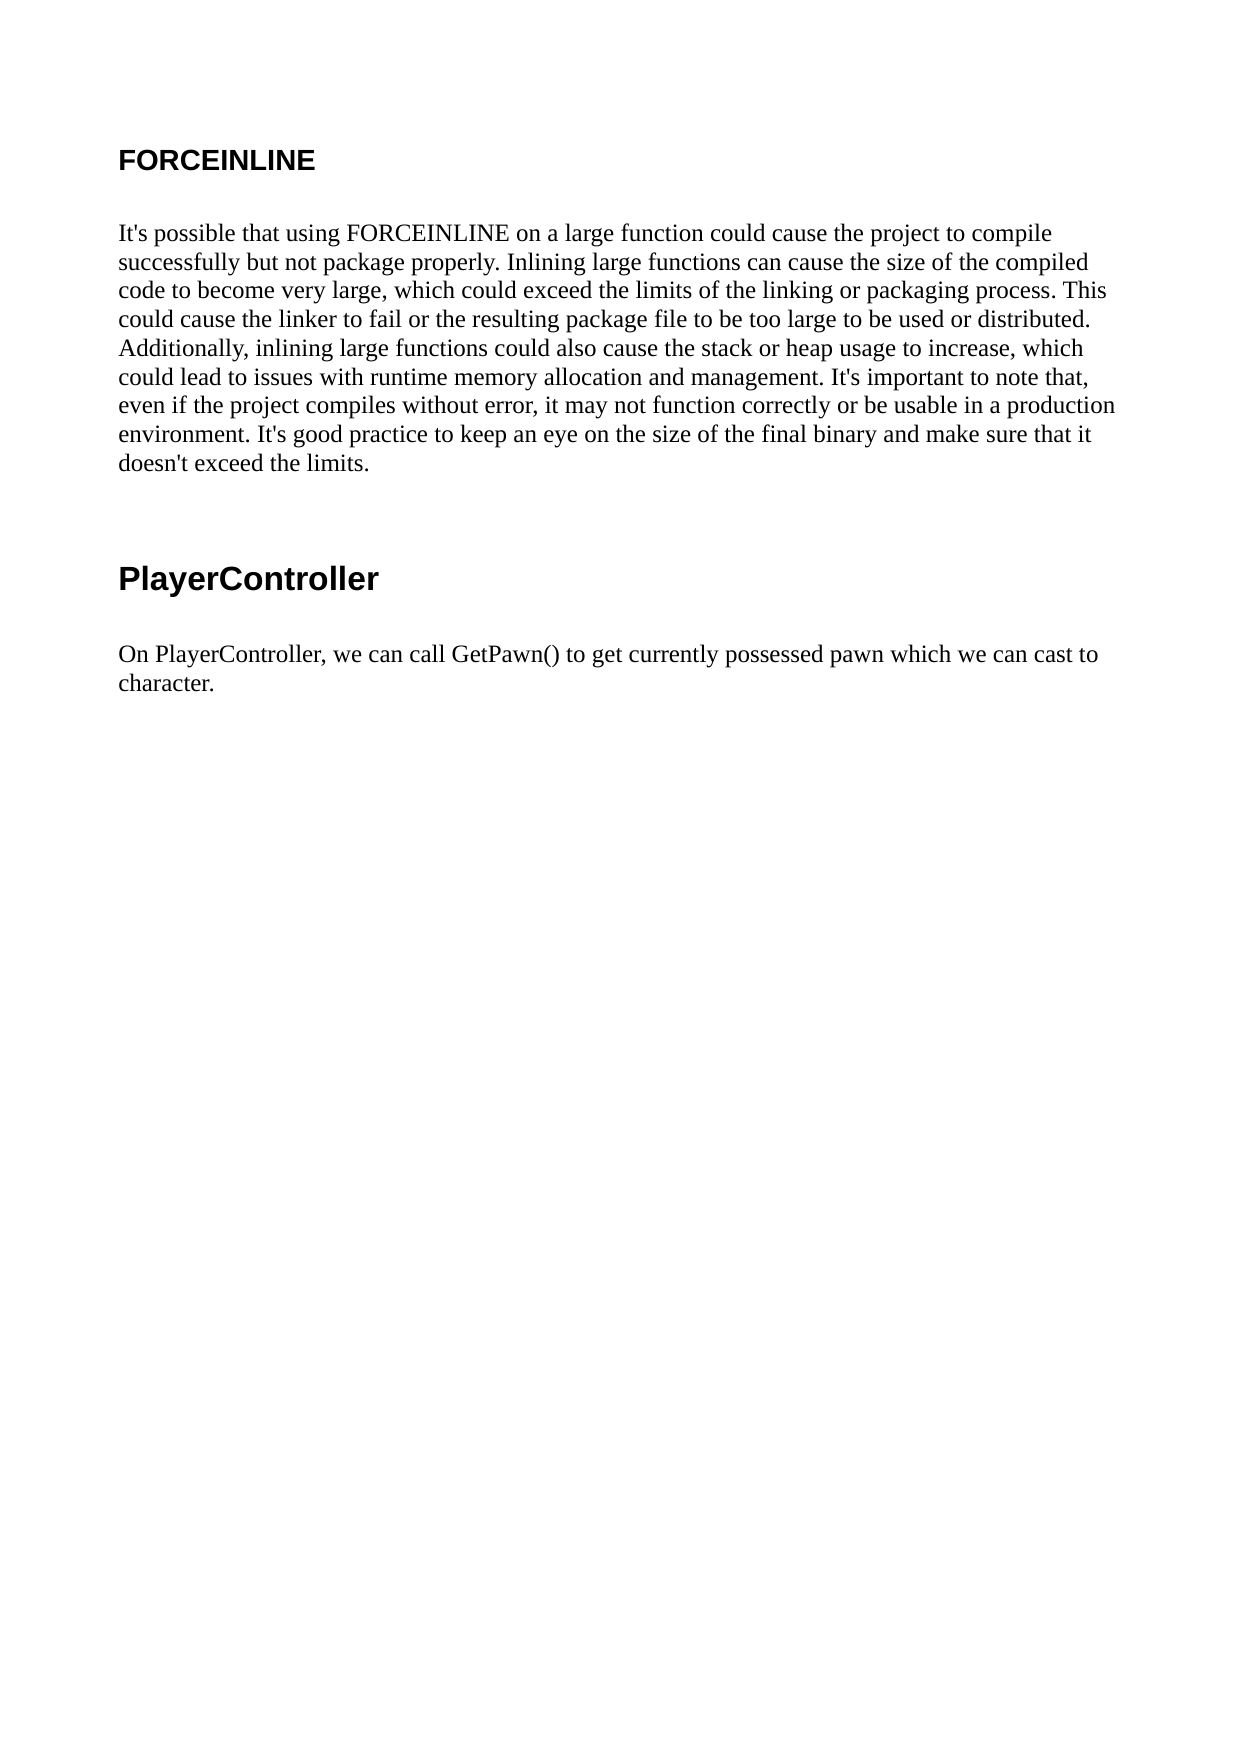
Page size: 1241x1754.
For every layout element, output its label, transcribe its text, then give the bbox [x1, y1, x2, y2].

subtitle PlayerController [118, 559, 1122, 598]
text It's possible that using FORCEINLINE on a large function could cause the project to compile successfully but not package properly. Inlining large functions can cause the size of the compiled code to become very large, which could exceed the limits of the linking or packaging process. This could cause the linker to fail or the resulting package file to be too large to be used or distributed. Additionally, inlining large functions could also cause the stack or heap usage to increase, which could lead to issues with runtime memory allocation and management. It's important to note that, even if the project compiles without error, it may not function correctly or be usable in a production environment. It's good practice to keep an eye on the size of the final binary and make sure that it doesn't exceed the limits. [118, 189, 1122, 477]
text On PlayerController, we can call GetPawn() to get currently possessed pawn which we can cast to character. [118, 639, 1122, 697]
subtitle FORCEINLINE [118, 143, 1122, 177]
